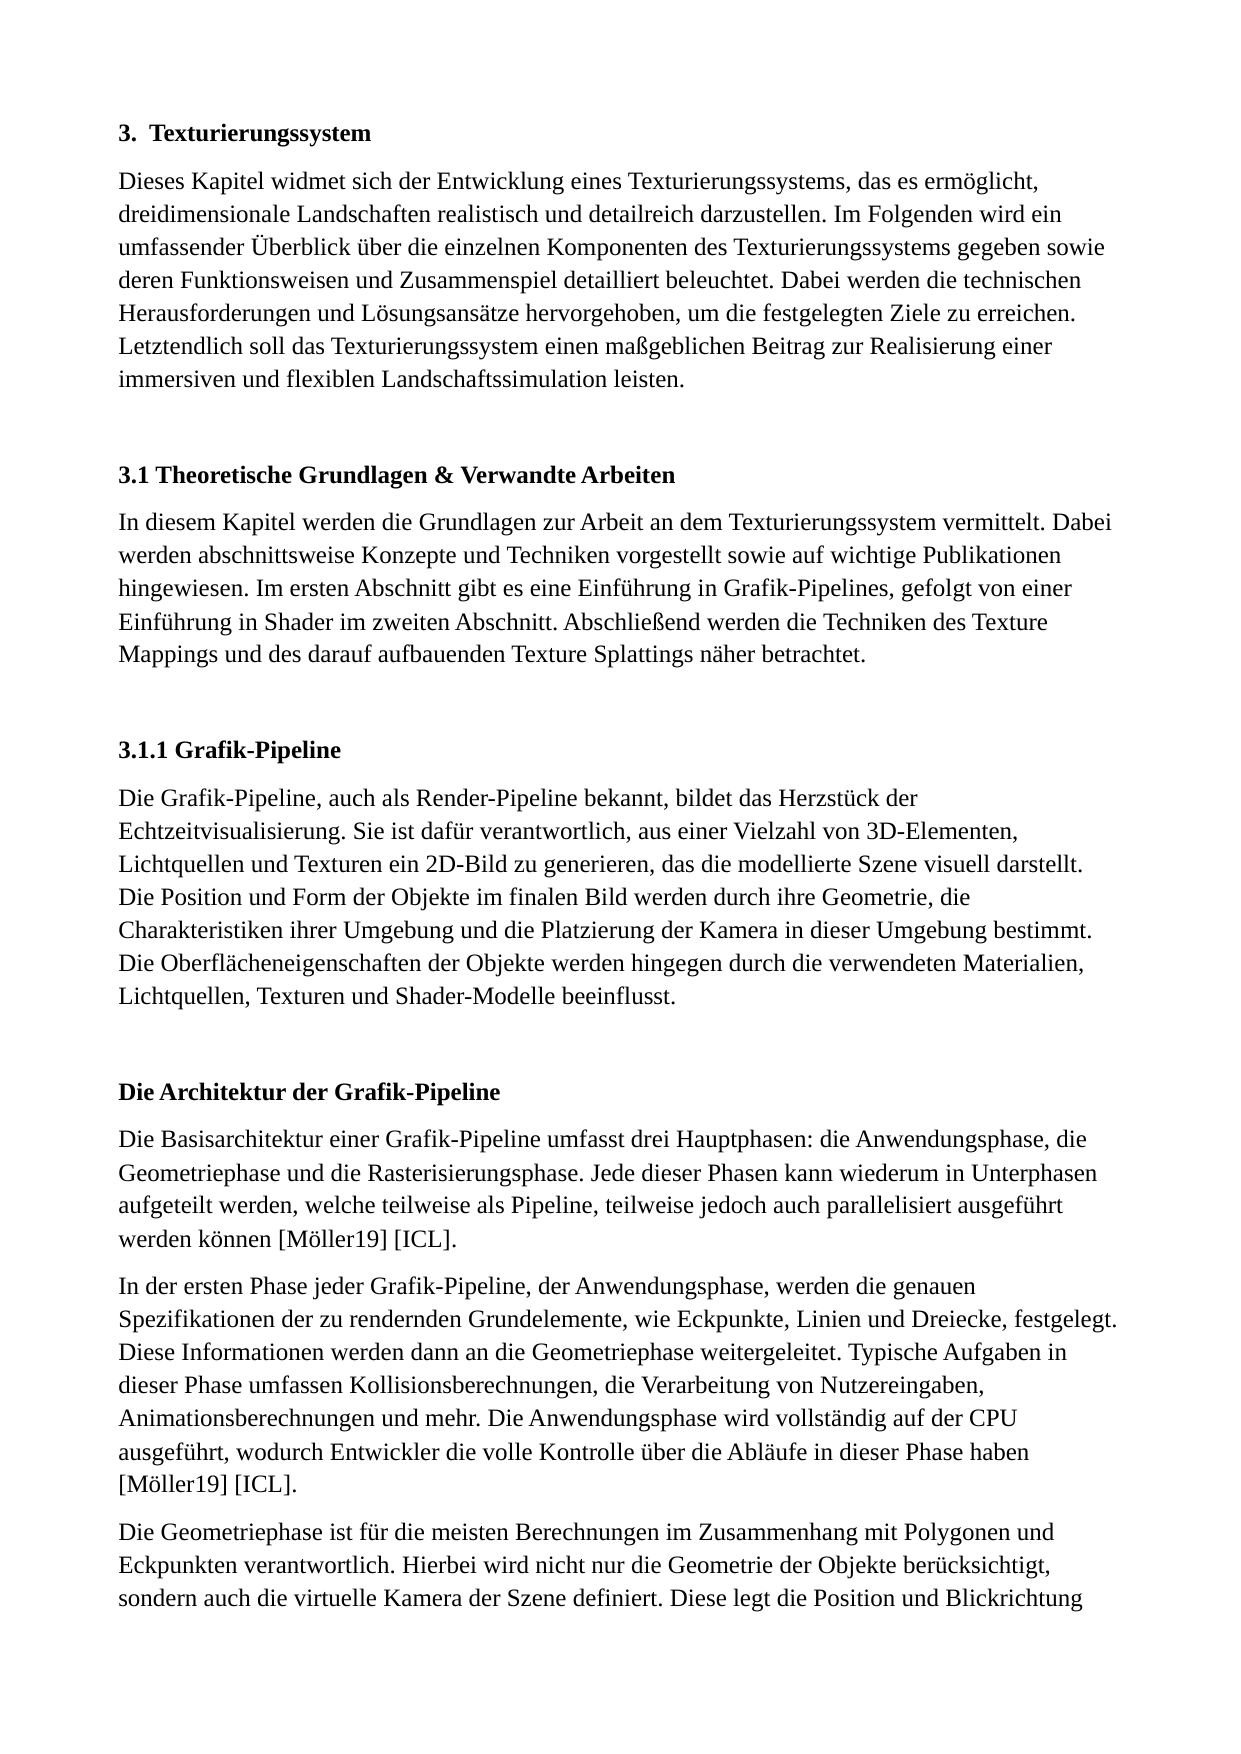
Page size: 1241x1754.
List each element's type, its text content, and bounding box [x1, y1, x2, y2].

text Die Grafik-Pipeline, auch als Render-Pipeline bekannt, bildet das Herzstück der Echtzeitvisualisierung. Sie ist dafür verantwortlich, aus einer Vielzahl von 3D-Elementen, Lichtquellen und Texturen ein 2D-Bild zu generieren, das die modellierte Szene visuell darstellt. Die Position und Form der Objekte im finalen Bild werden durch ihre Geometrie, die Charakteristiken ihrer Umgebung und die Platzierung der Kamera in dieser Umgebung bestimmt. Die Oberflächeneigenschaften der Objekte werden hingegen durch die verwendeten Materialien, Lichtquellen, Texturen und Shader-Modelle beeinflusst. [118, 783, 1122, 1010]
text In der ersten Phase jeder Grafik-Pipeline, der Anwendungsphase, werden die genauen Spezifikationen der zu rendernden Grundelemente, wie Eckpunkte, Linien und Dreiecke, festgelegt. Diese Informationen werden dann an die Geometriephase weitergeleitet. Typische Aufgaben in dieser Phase umfassen Kollisionsberechnungen, die Verarbeitung von Nutzereingaben, Animationsberechnungen und mehr. Die Anwendungsphase wird vollständig auf der CPU ausgeführt, wodurch Entwickler die volle Kontrolle über die Abläufe in dieser Phase haben [Möller19] [ICL]. [118, 1271, 1122, 1498]
text Dieses Kapitel widmet sich der Entwicklung eines Texturierungssystems, das es ermöglicht, dreidimensionale Landschaften realistisch und detailreich darzustellen. Im Folgenden wird ein umfassender Überblick über die einzelnen Komponenten des Texturierungssystems gegeben sowie deren Funktionsweisen und Zusammenspiel detailliert beleuchtet. Dabei werden die technischen Herausforderungen und Lösungsansätze hervorgehoben, um die festgelegten Ziele zu erreichen. Letztendlich soll das Texturierungssystem einen maßgeblichen Beitrag zur Realisierung einer immersiven und flexiblen Landschaftssimulation leisten. [118, 166, 1122, 393]
text Die Basisarchitektur einer Grafik-Pipeline umfasst drei Hauptphasen: die Anwendungsphase, die Geometriephase und die Rasterisierungsphase. Jede dieser Phasen kann wiederum in Unterphasen aufgeteilt werden, welche teilweise als Pipeline, teilweise jedoch auch parallelisiert ausgeführt werden können [Möller19] [ICL]. [118, 1124, 1122, 1252]
text In diesem Kapitel werden die Grundlagen zur Arbeit an dem Texturierungssystem vermittelt. Dabei werden abschnittsweise Konzepte und Techniken vorgestellt sowie auf wichtige Publikationen hingewiesen. Im ersten Abschnitt gibt es eine Einführung in Grafik-Pipelines, gefolgt von einer Einführung in Shader im zweiten Abschnitt. Abschließend werden die Techniken des Texture Mappings und des darauf aufbauenden Texture Splattings näher betrachtet. [118, 507, 1122, 668]
text Die Architektur der Grafik-Pipeline [118, 1077, 1122, 1106]
text 3. Texturierungssystem [118, 118, 1122, 147]
text Die Geometriephase ist für die meisten Berechnungen im Zusammenhang mit Polygonen und Eckpunkten verantwortlich. Hierbei wird nicht nur die Geometrie der Objekte berücksichtigt, sondern auch die virtuelle Kamera der Szene definiert. Diese legt die Position und Blickrichtung [118, 1517, 1122, 1612]
text 3.1.1 Grafik-Pipeline [118, 735, 1122, 764]
text 3.1 Theoretische Grundlagen & Verwandte Arbeiten [118, 460, 1122, 488]
